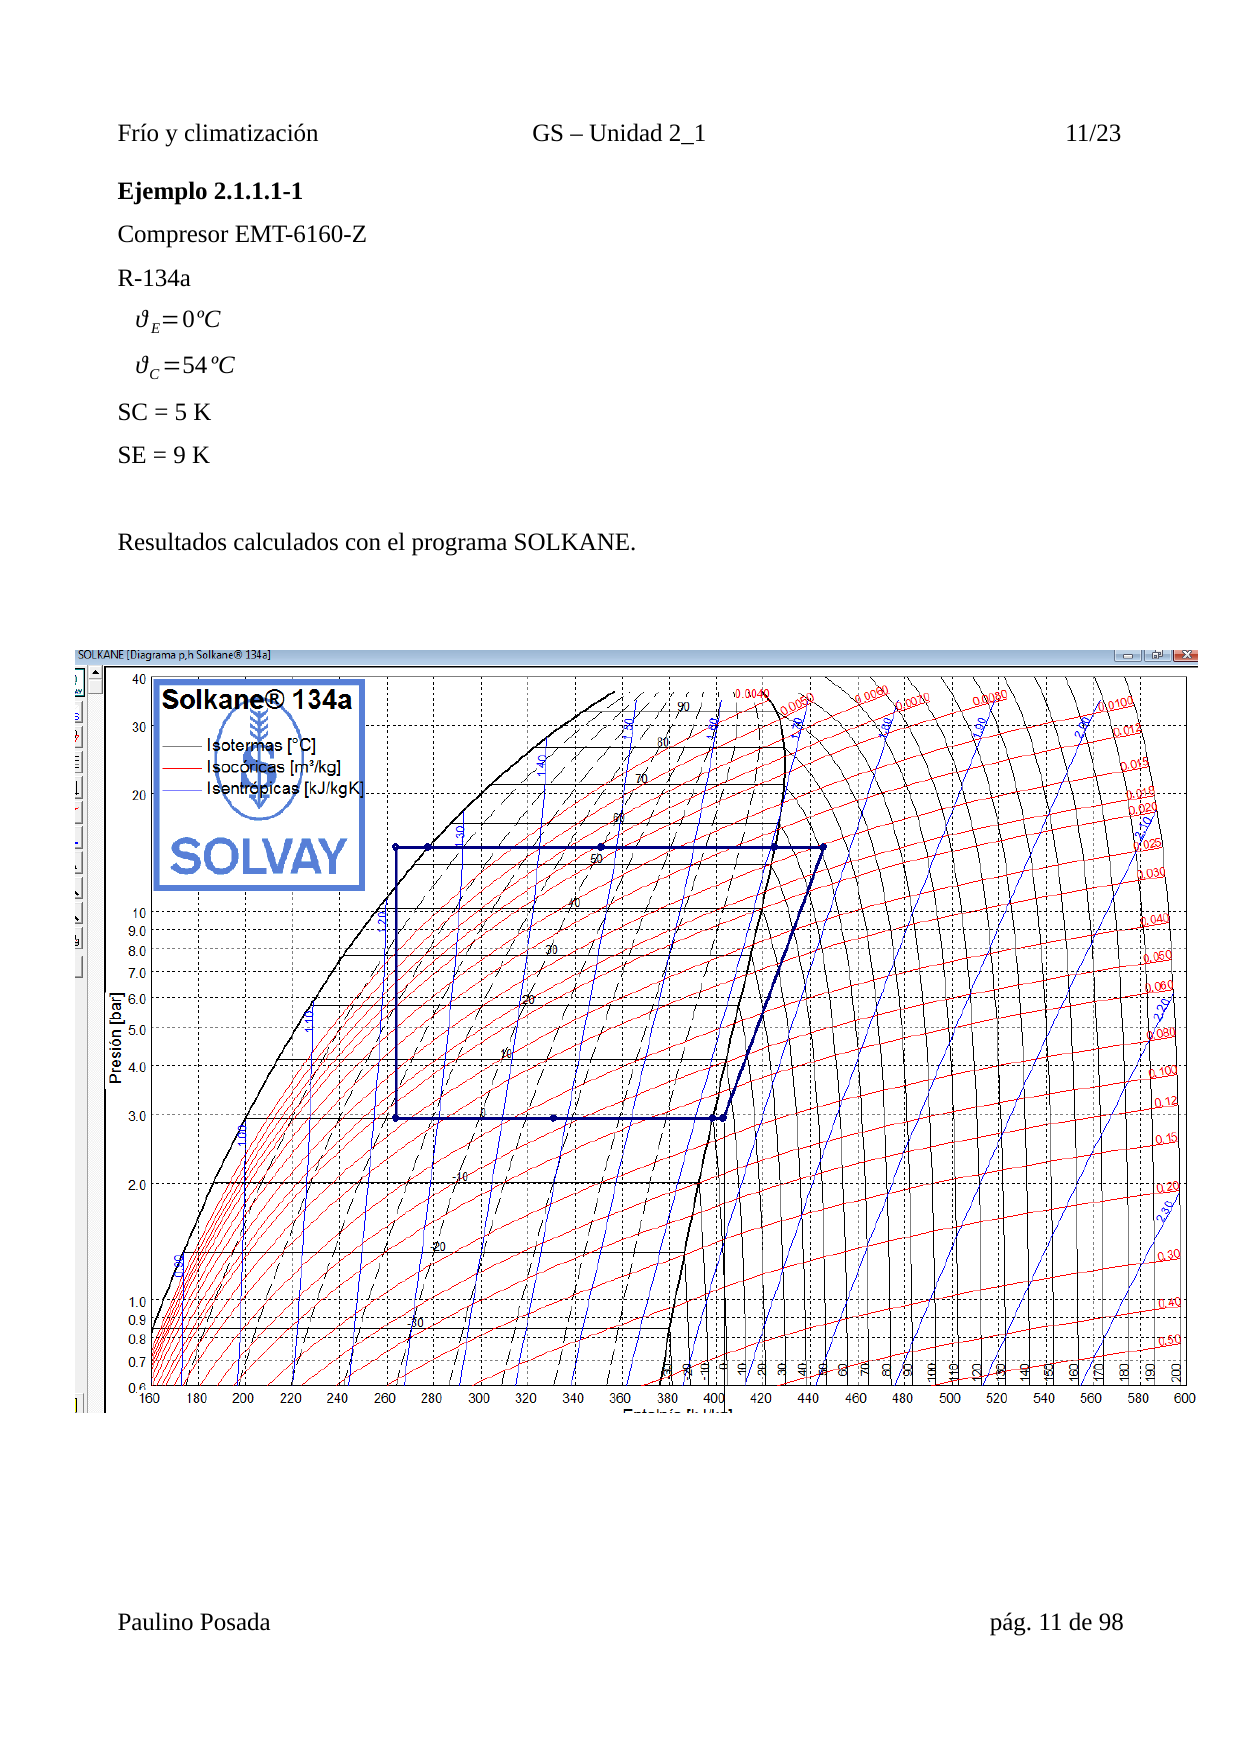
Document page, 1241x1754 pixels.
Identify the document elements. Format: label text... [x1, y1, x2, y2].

text Compresor EMT-6160-Z [117, 219, 1123, 248]
picture [75, 650, 1198, 1413]
text Resultados calculados con el programa SOLKANE. [117, 527, 1123, 555]
text SE = 9 K [117, 440, 1123, 469]
text SC = 5 K [117, 397, 1123, 426]
text Ejemplo 2.1.1.1-1 [117, 176, 1123, 205]
text R-134a [117, 263, 1123, 291]
